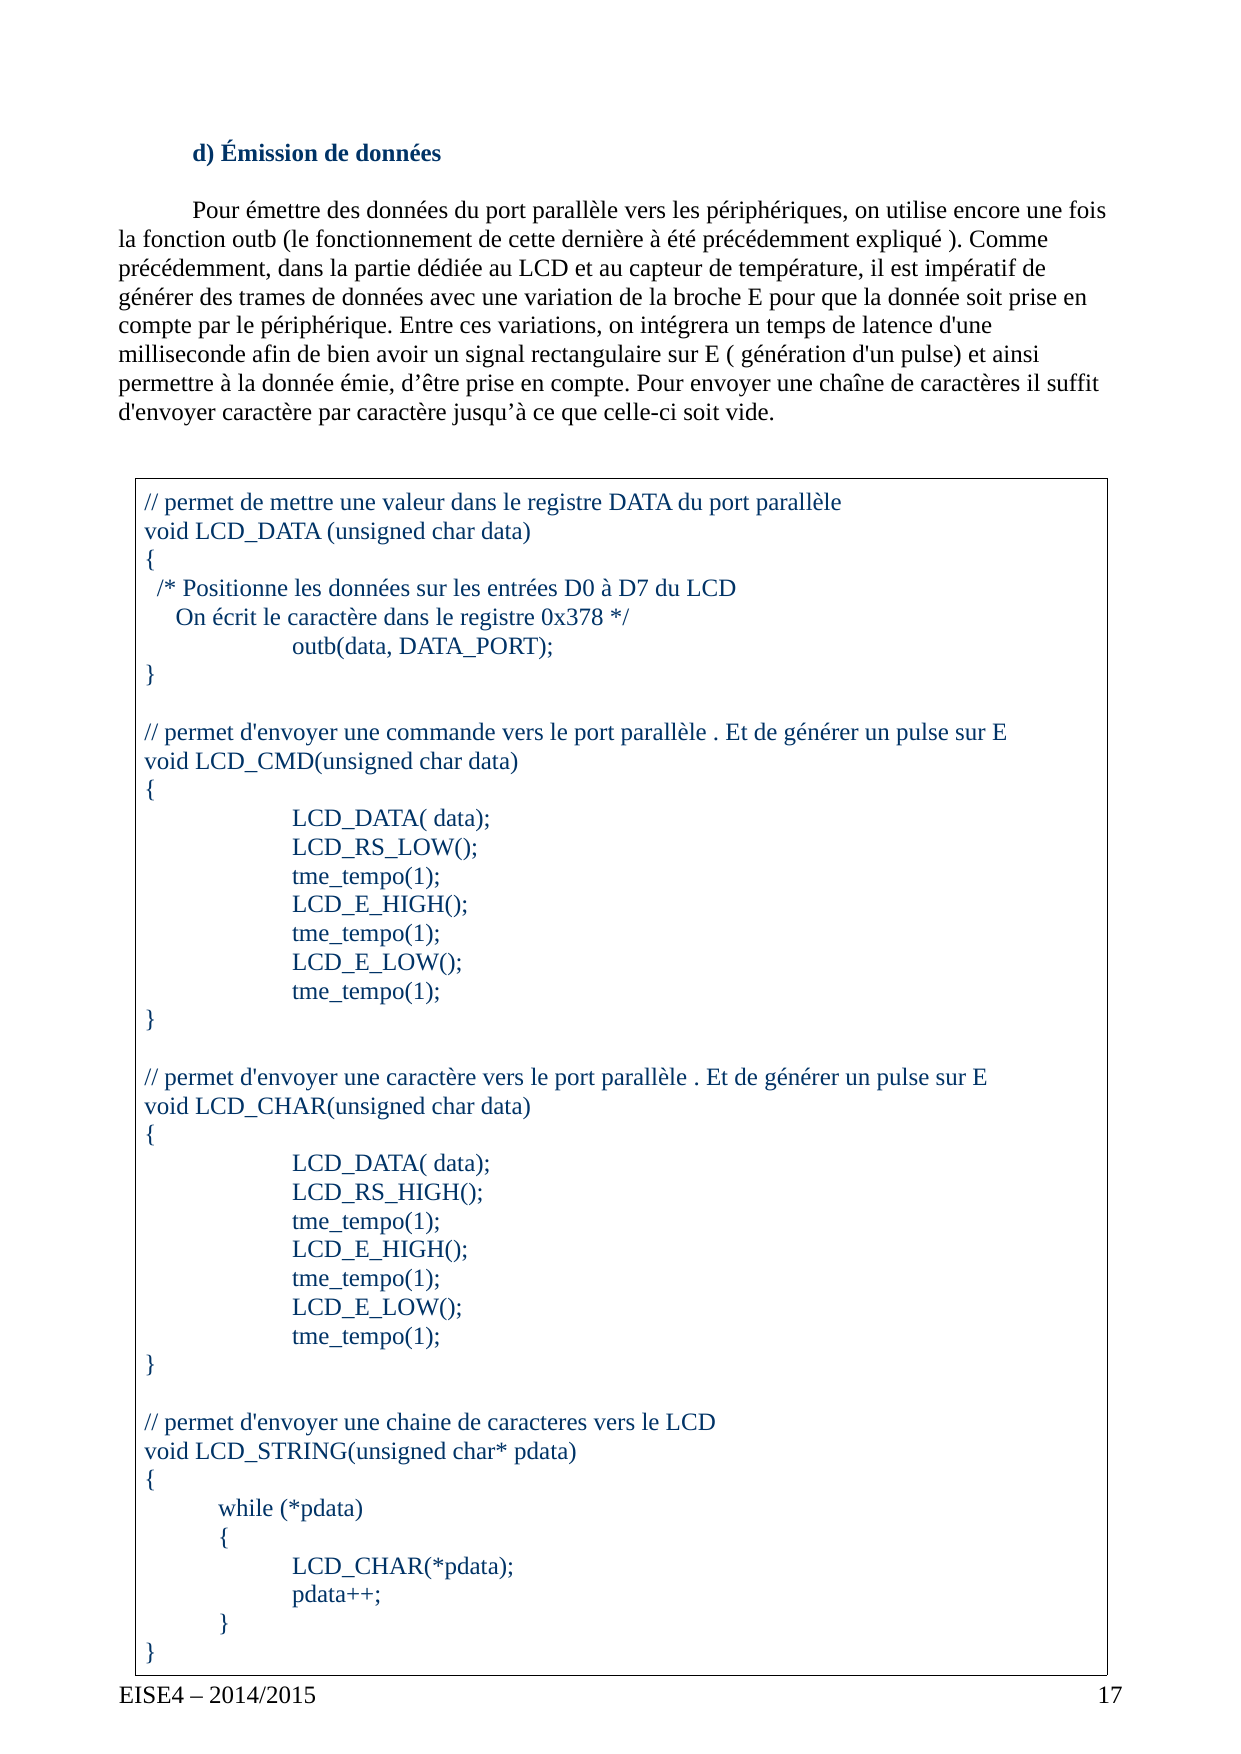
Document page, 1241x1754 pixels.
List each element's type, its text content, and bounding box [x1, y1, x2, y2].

text Pour émettre des données du port parallèle vers les périphériques, on utilise encore une fois la fonction outb (le fonctionnement de cette dernière à été précédemment expliqué ). Comme précédemment, dans la partie dédiée au LCD et au capteur de température, il est impératif de générer des trames de données avec une variation de la broche E pour que la donnée soit prise en compte par le périphérique. Entre ces variations, on intégrera un temps de latence d'une milliseconde afin de bien avoir un signal rectangulaire sur E ( génération d'un pulse) et ainsi permettre à la donnée émie, d’être prise en compte. Pour envoyer une chaîne de caractères il suffit d'envoyer caractère par caractère jusqu’à ce que celle-ci soit vide. [118, 196, 1122, 426]
text d) Émission de données [118, 138, 1122, 167]
text LCD_CHAR(*pdata); [144, 1551, 1098, 1579]
text while (*pdata) [144, 1493, 1098, 1522]
text LCD_RS_LOW(); [144, 832, 1098, 861]
text void LCD_CHAR(unsigned char data) [144, 1091, 1098, 1119]
text } [144, 1004, 1098, 1033]
text } [144, 1608, 1098, 1637]
text { [144, 1522, 1098, 1551]
text /* Positionne les données sur les entrées D0 à D7 du LCD [144, 573, 1098, 602]
text LCD_DATA( data); [144, 1148, 1098, 1177]
text void LCD_DATA (unsigned char data) [144, 516, 1098, 544]
text { [144, 1119, 1098, 1148]
text // permet d'envoyer une chaine de caracteres vers le LCD [144, 1407, 1098, 1436]
text LCD_DATA( data); [144, 803, 1098, 832]
text tme_tempo(1); [144, 918, 1098, 947]
text LCD_E_LOW(); [144, 1292, 1098, 1321]
text LCD_E_HIGH(); [144, 889, 1098, 918]
text tme_tempo(1); [144, 976, 1098, 1004]
text } [144, 1637, 1098, 1666]
text On écrit le caractère dans le registre 0x378 */ [144, 602, 1098, 631]
text outb(data, DATA_PORT); [144, 631, 1098, 659]
text { [144, 774, 1098, 803]
text // permet de mettre une valeur dans le registre DATA du port parallèle [144, 487, 1098, 516]
text } [144, 659, 1098, 688]
text void LCD_CMD(unsigned char data) [144, 746, 1098, 774]
text tme_tempo(1); [144, 1263, 1098, 1292]
text LCD_RS_HIGH(); [144, 1177, 1098, 1206]
text // permet d'envoyer une commande vers le port parallèle . Et de générer un pulse sur E [144, 717, 1098, 746]
text tme_tempo(1); [144, 1206, 1098, 1234]
text pdata++; [144, 1579, 1098, 1608]
text { [144, 544, 1098, 573]
text tme_tempo(1); [144, 861, 1098, 889]
text LCD_E_HIGH(); [144, 1234, 1098, 1263]
text // permet d'envoyer une caractère vers le port parallèle . Et de générer un pulse sur E [144, 1062, 1098, 1091]
text { [144, 1464, 1098, 1493]
text LCD_E_LOW(); [144, 947, 1098, 976]
text void LCD_STRING(unsigned char* pdata) [144, 1436, 1098, 1464]
text tme_tempo(1); [144, 1321, 1098, 1349]
text } [144, 1349, 1098, 1378]
